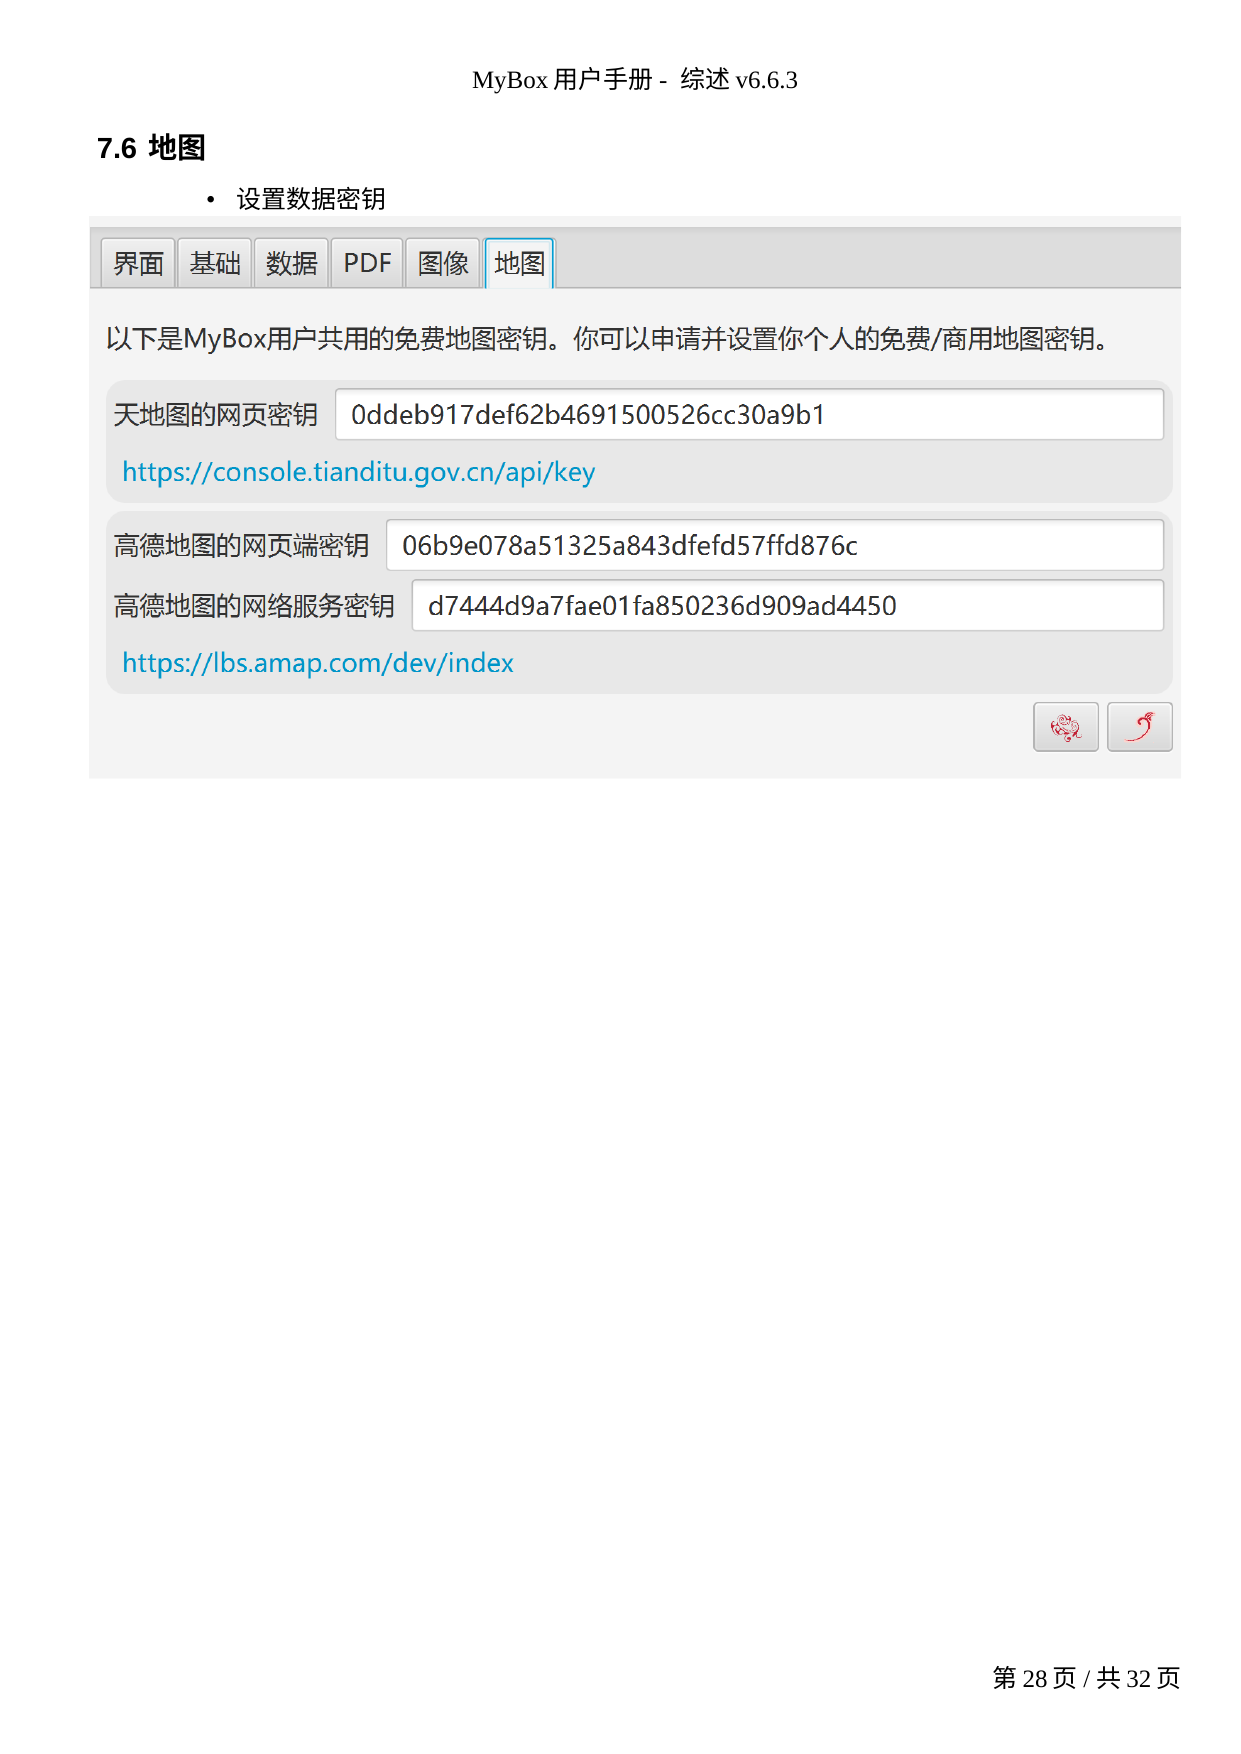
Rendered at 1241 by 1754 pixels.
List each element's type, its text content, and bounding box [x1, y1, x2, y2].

subtitle 地图 [88, 125, 1181, 167]
list 设置数据密钥 [206, 179, 1181, 215]
picture [88, 215, 1182, 779]
